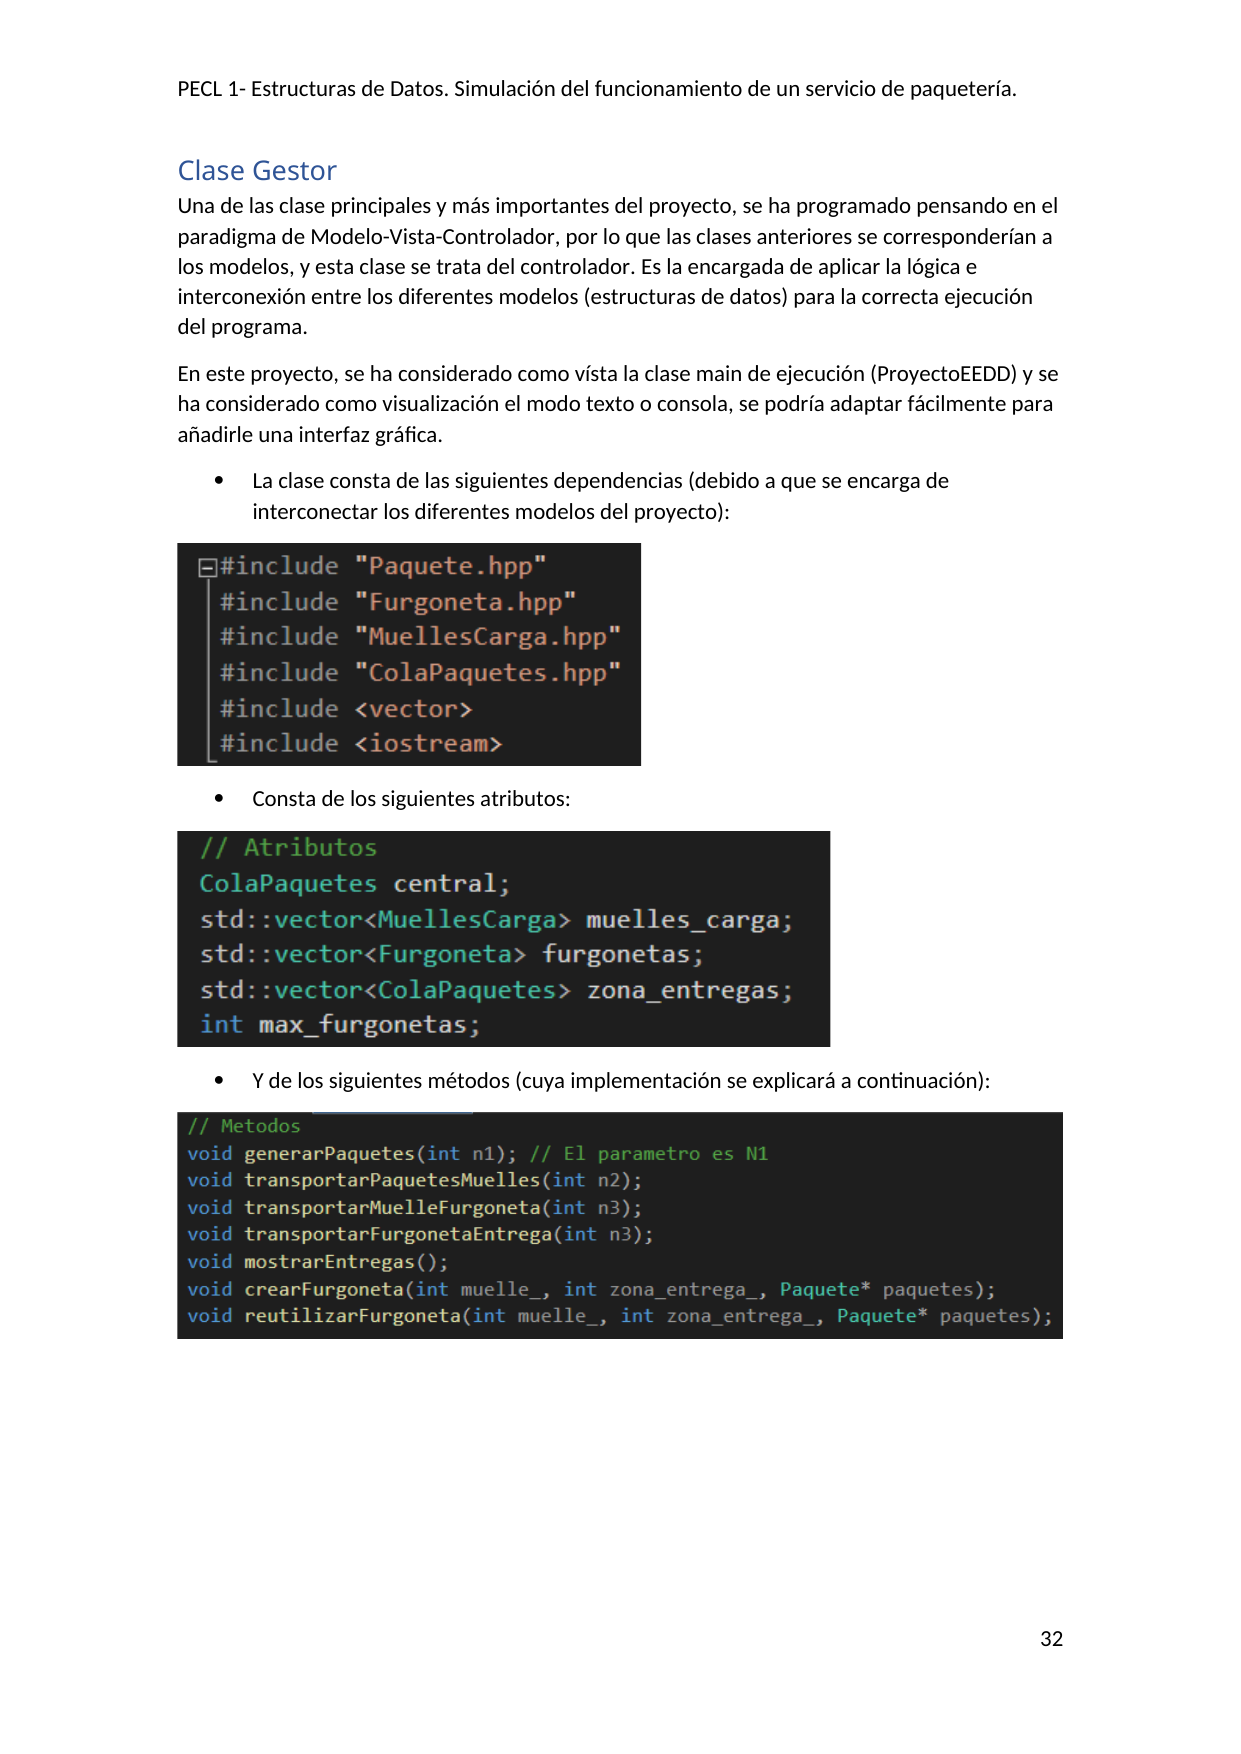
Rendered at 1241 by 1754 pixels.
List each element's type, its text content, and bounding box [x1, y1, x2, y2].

list La clase consta de las siguientes dependencias (debido a que se encarga de interconectar los diferentes modelos del proyecto): [215, 467, 1063, 525]
text En este proyecto, se ha considerado como vísta la clase main de ejecución (ProyectoEEDD) y se ha considerado como visualización el modo texto o consola, se podría adaptar fácilmente para añadirle una interfaz gráfica. [177, 359, 1063, 448]
picture [177, 1112, 1063, 1339]
list Consta de los siguientes atributos: [215, 784, 1063, 812]
picture [177, 543, 642, 766]
picture [177, 831, 831, 1047]
list Y de los siguientes métodos (cuya implementación se explicará a continuación): [215, 1066, 1063, 1094]
text Una de las clase principales y más importantes del proyecto, se ha programado pensando en el paradigma de Modelo-Vista-Controlador, por lo que las clases anteriores se corresponderían a los modelos, y esta clase se trata del controlador. Es la encargada de aplicar la lógica e interconexión entre los diferentes modelos (estructuras de datos) para la correcta ejecución del programa. [177, 192, 1063, 340]
subtitle Clase Gestor [177, 152, 1063, 189]
